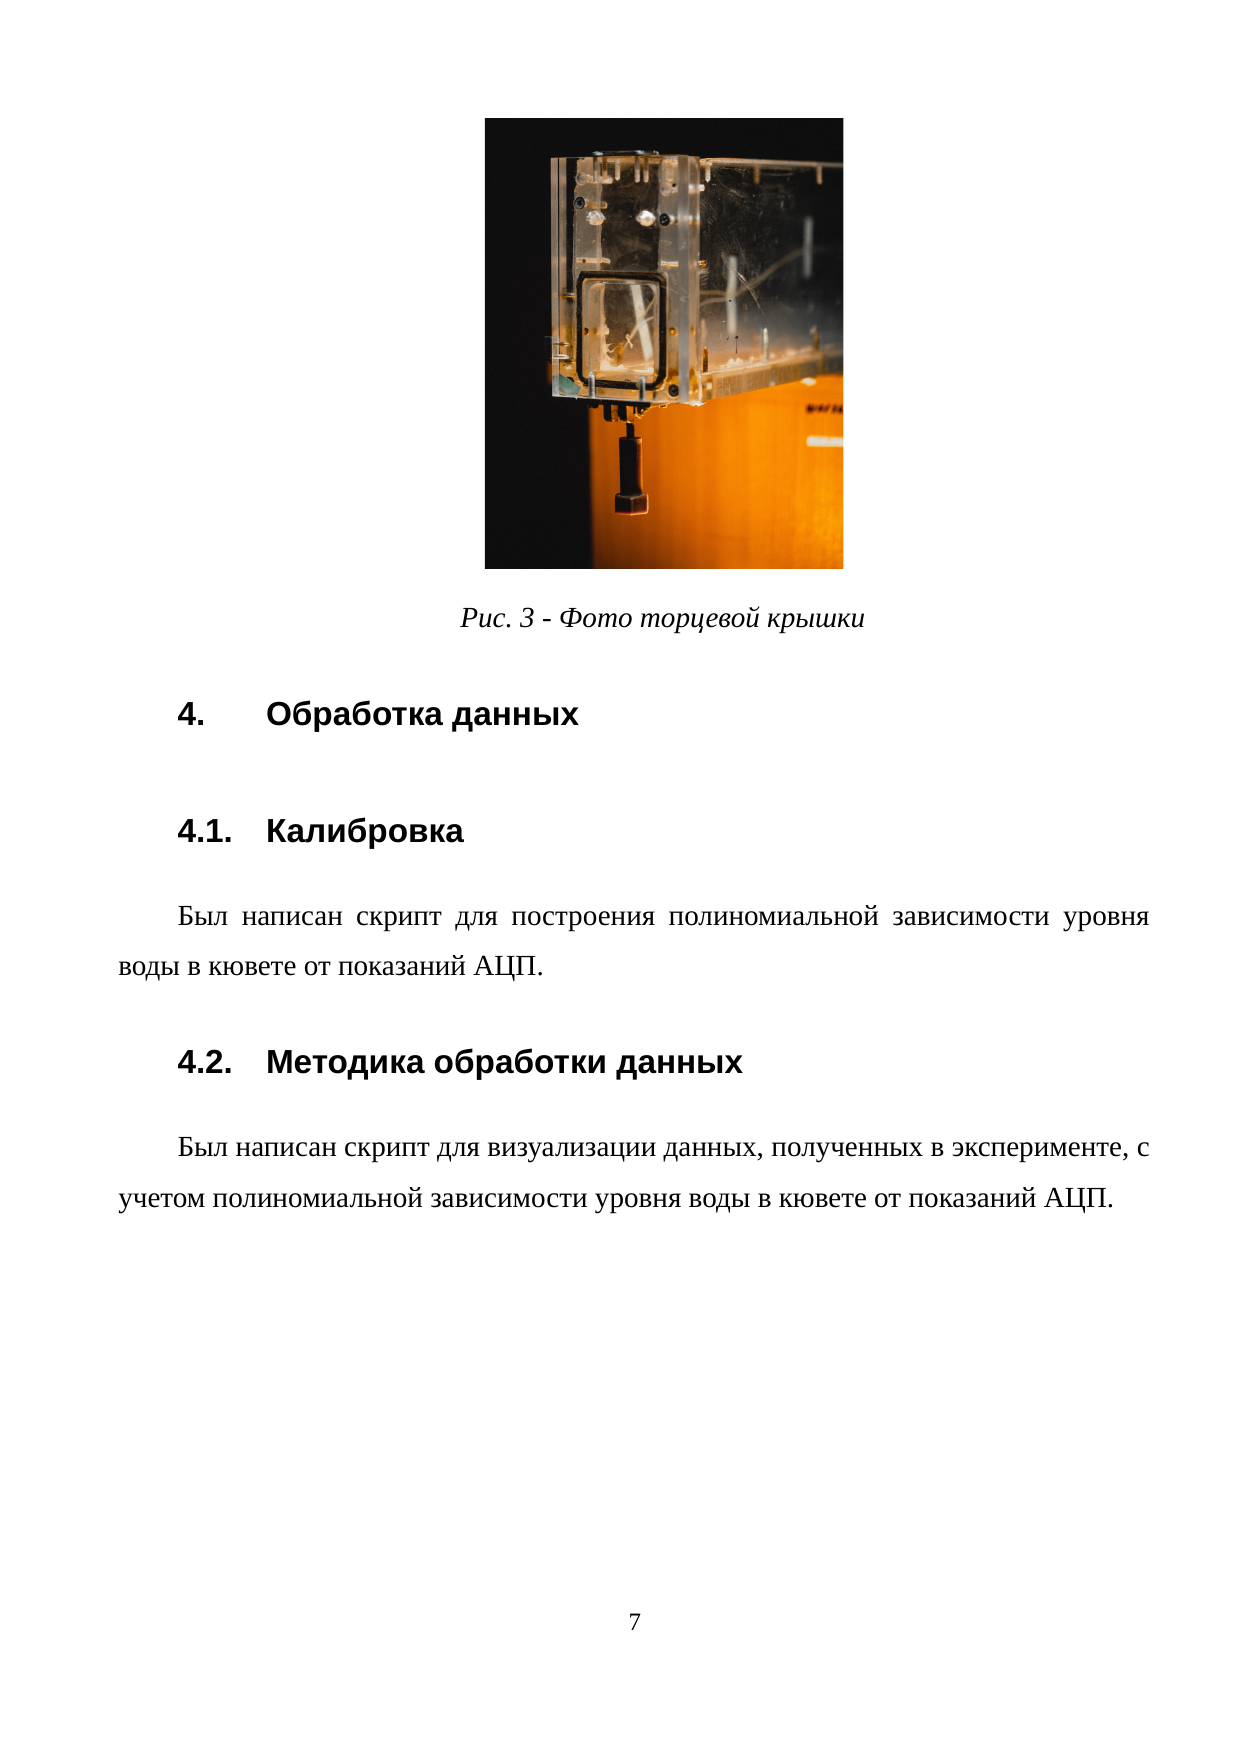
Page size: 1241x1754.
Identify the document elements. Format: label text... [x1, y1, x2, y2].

subtitle Методика обработки данных [118, 1042, 1151, 1081]
text Рис. 3 - Фото торцевой крышки [118, 600, 1151, 633]
subtitle Калибровка [118, 811, 1151, 849]
text Был написан скрипт для визуализации данных, полученных в эксперименте, с учетом полиномиальной зависимости уровня воды в кювете от показаний АЦП. [118, 1129, 1151, 1213]
subtitle Обработка данных [118, 694, 1151, 733]
text Был написан скрипт для построения полиномиальной зависимости уровня воды в кювете от показаний АЦП. [118, 898, 1151, 982]
picture [484, 118, 844, 569]
